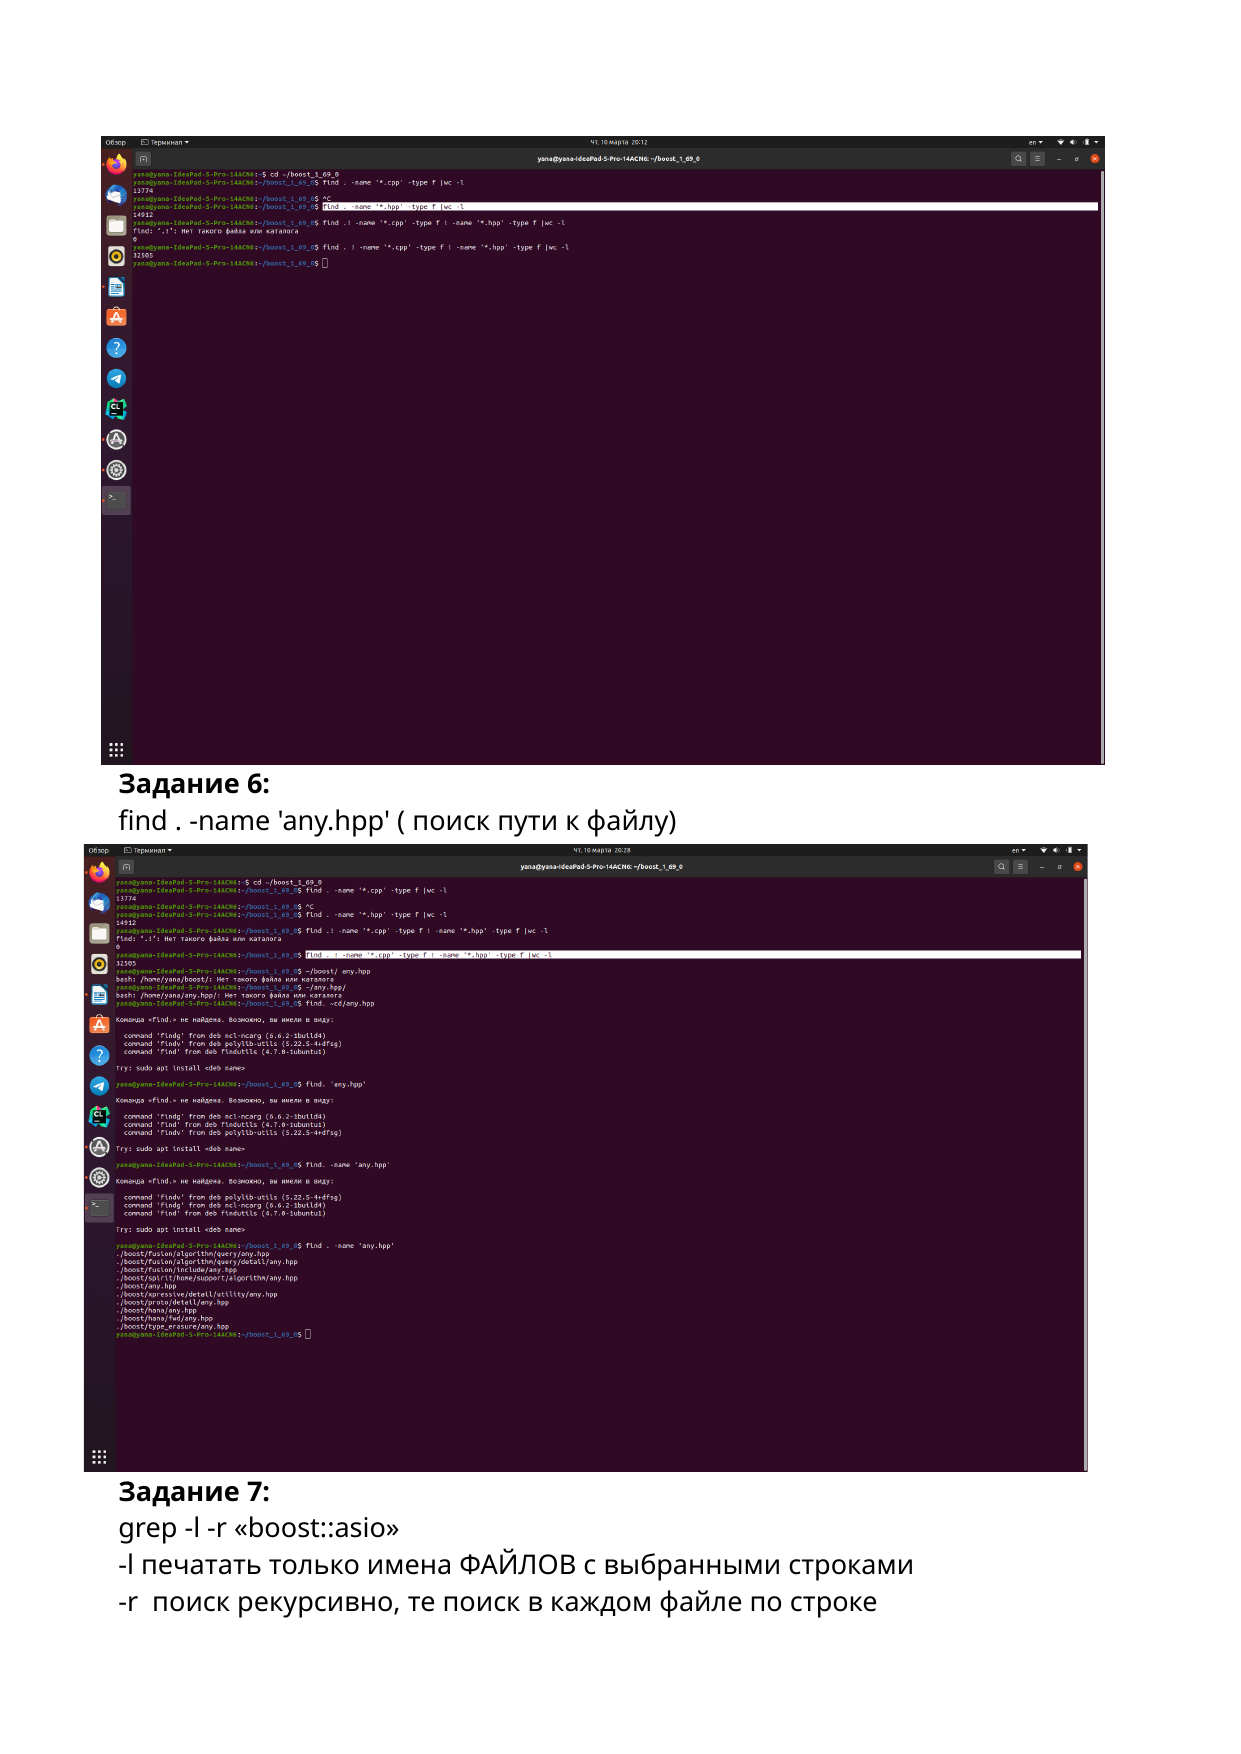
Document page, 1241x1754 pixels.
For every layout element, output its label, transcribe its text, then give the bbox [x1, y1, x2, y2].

text Задание 7: [118, 838, 1122, 1509]
picture [83, 844, 1088, 1472]
text Задание 6: [118, 118, 1122, 801]
picture [101, 136, 1105, 765]
text -r поиск рекурсивно, те поиск в каждом файле по строке [118, 1583, 1122, 1619]
text grep -l -r «boost::asio» [118, 1509, 1122, 1546]
text find . -name 'any.hpp' ( поиск пути к файлу) [118, 801, 1122, 838]
text -l печатать только имена ФАЙЛОВ с выбранными строками [118, 1546, 1122, 1583]
